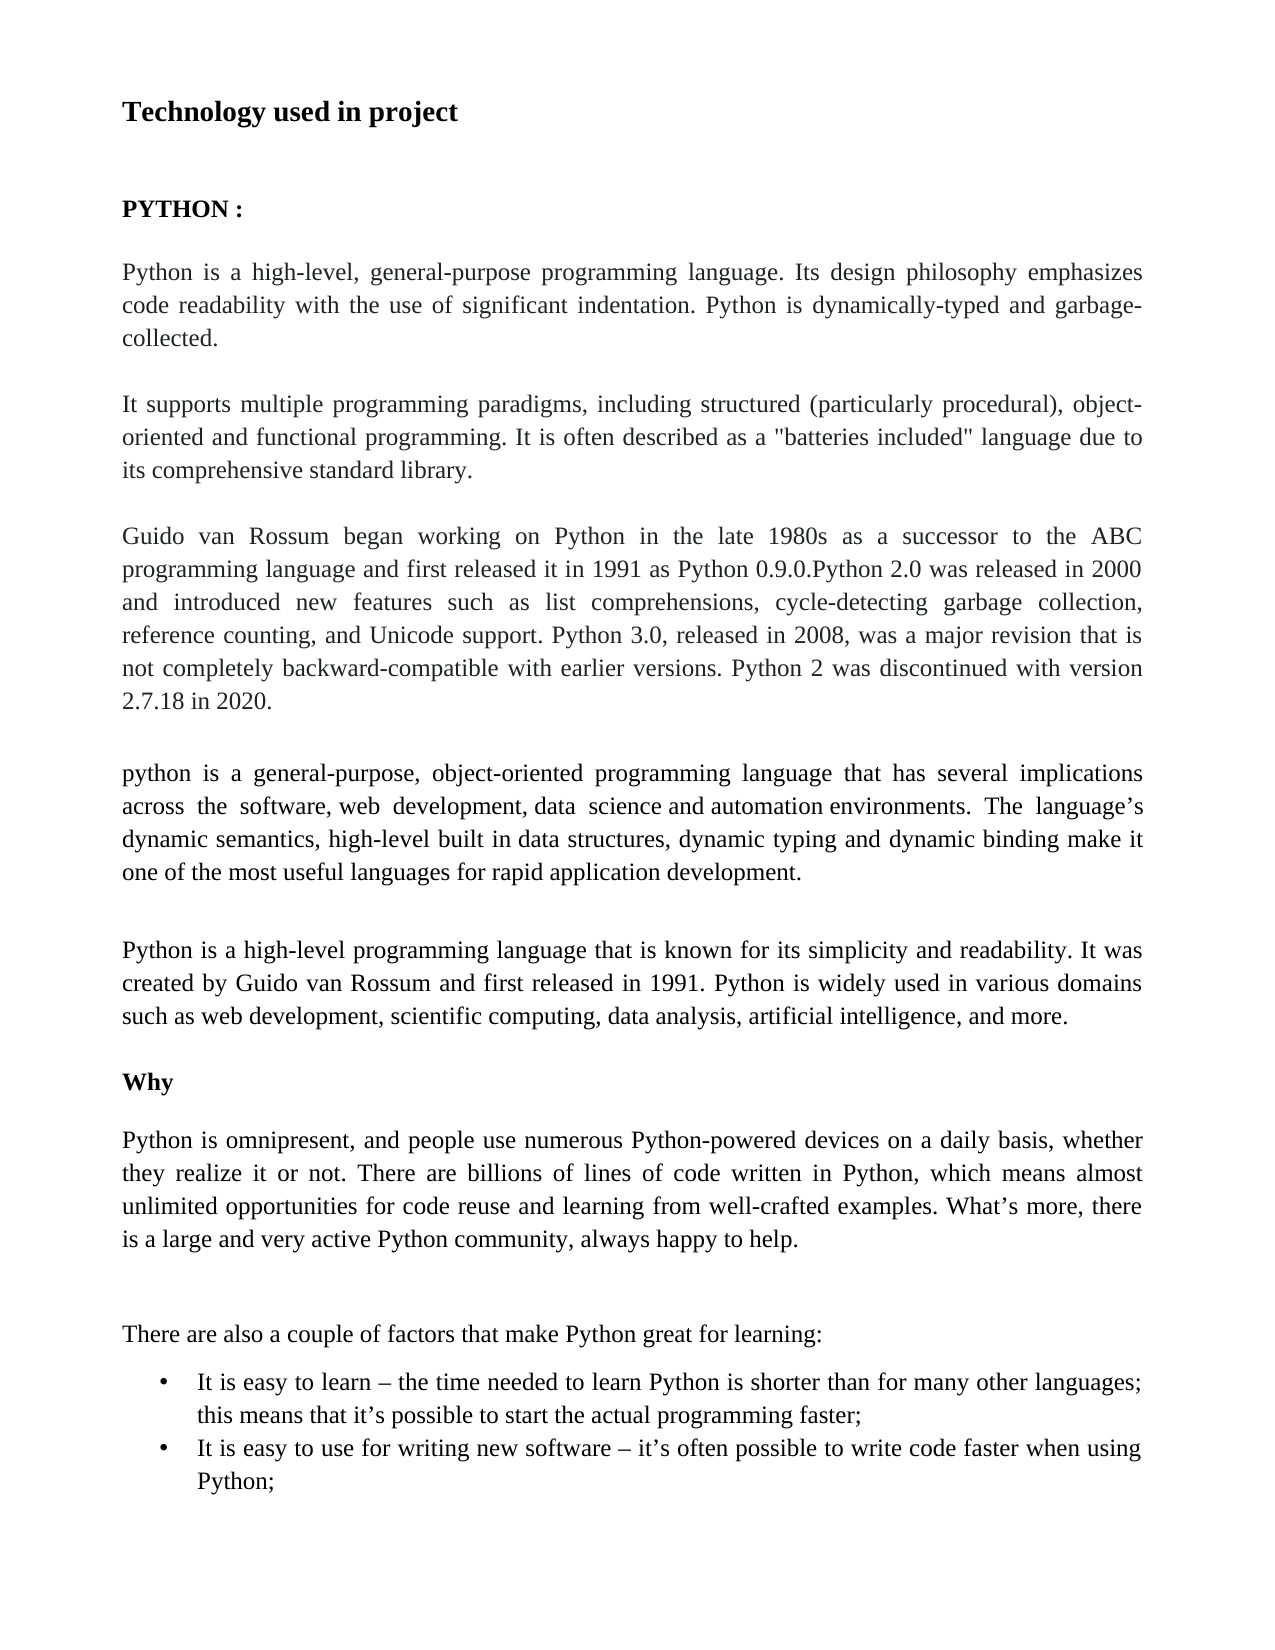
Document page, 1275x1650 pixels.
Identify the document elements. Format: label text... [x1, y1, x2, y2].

text Technology used in project [122, 94, 1144, 127]
text Python is a high-level programming language that is known for its simplicity and readability. It was created by Guido van Rossum and first released in 1991. Python is widely used in various domains such as web development, scientific computing, data analysis, artificial intelligence, and more. [122, 935, 1144, 1030]
text There are also a couple of factors that make Python great for learning: [122, 1319, 1144, 1348]
text python is a general-purpose, object-oriented programming language that has several implications across the software, web development, data science and automation environments. The language’s dynamic semantics, high-level built in data structures, dynamic typing and dynamic binding make it one of the most useful languages for rapid application development. [122, 758, 1144, 886]
list It is easy to learn – the time needed to learn Python is shorter than for many other languages; this means that it’s possible to start the actual programming faster; [159, 1367, 1144, 1429]
text PYTHON : [122, 194, 1144, 223]
list It is easy to use for writing new software – it’s often possible to write code faster when using Python; [159, 1433, 1144, 1495]
text Python is omnipresent, and people use numerous Python-powered devices on a daily basis, whether they realize it or not. There are billions of lines of code written in Python, which means almost unlimited opportunities for code reuse and learning from well-crafted examples. What’s more, there is a large and very active Python community, always happy to help. [122, 1125, 1144, 1253]
text Python is a high-level, general-purpose programming language. Its design philosophy emphasizes code readability with the use of significant indentation. Python is dynamically-typed and garbage-collected. [122, 257, 1144, 351]
text Guido van Rossum began working on Python in the late 1980s as a successor to the ABC programming language and first released it in 1991 as Python 0.9.0.Python 2.0 was released in 2000 and introduced new features such as list comprehensions, cycle-detecting garbage collection, reference counting, and Unicode support. Python 3.0, released in 2008, was a major revision that is not completely backward-compatible with earlier versions. Python 2 was discontinued with version 2.7.18 in 2020. [122, 521, 1144, 715]
subtitle Why [122, 1067, 1144, 1096]
text It supports multiple programming paradigms, including structured (particularly procedural), object-oriented and functional programming. It is often described as a "batteries included" language due to its comprehensive standard library. [122, 389, 1144, 483]
